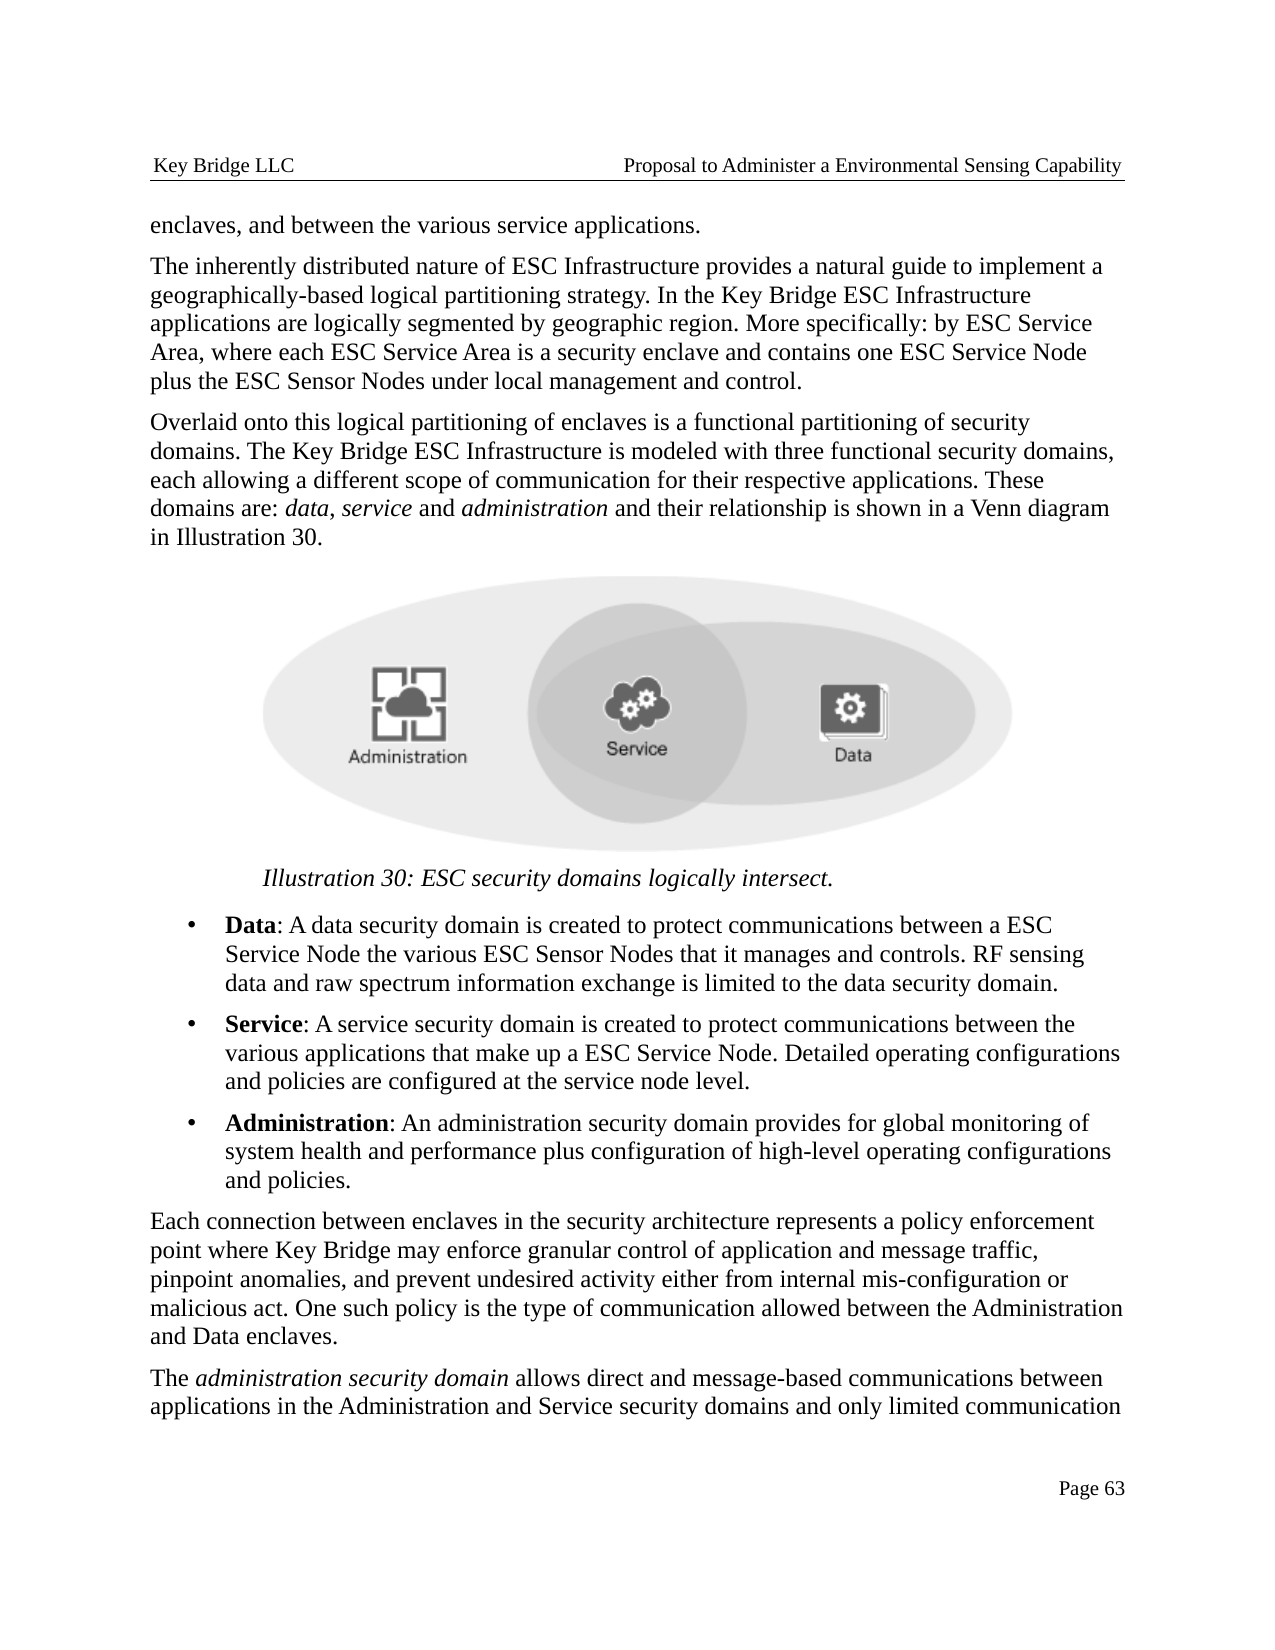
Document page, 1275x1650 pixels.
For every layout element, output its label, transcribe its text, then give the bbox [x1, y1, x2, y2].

text The inherently distributed nature of ESC Infrastructure provides a natural guide to implement a geographically-based logical partitioning strategy. In the Key Bridge ESC Infrastructure applications are logically segmented by geographic region. More specifically: by ESC Service Area, where each ESC Service Area is a security enclave and contains one ESC Service Node plus the ESC Sensor Nodes under local management and control. [150, 251, 1125, 395]
list Administration: An administration security domain provides for global monitoring of system health and performance plus configuration of high-level operating configurations and policies. [187, 1108, 1125, 1194]
list Data: A data security domain is created to protect communications between a ESC Service Node the various ESC Sensor Nodes that it manages and controls. RF sensing data and raw spectrum information exchange is limited to the data security domain. [187, 563, 1125, 996]
list Illustration 30: ESC security domains logically intersect. [262, 852, 1012, 892]
text enclaves, and between the various service applications. [150, 210, 1125, 238]
text The administration security domain allows direct and message-based communications between applications in the Administration and Service security domains and only limited communication [150, 1363, 1125, 1420]
picture [262, 576, 1013, 852]
list Service: A service security domain is created to protect communications between the various applications that make up a ESC Service Node. Detailed operating configurations and policies are configured at the service node level. [187, 1009, 1125, 1095]
text Overlaid onto this logical partitioning of enclaves is a functional partitioning of security domains. The Key Bridge ESC Infrastructure is modeled with three functional security domains, each allowing a different scope of communication for their respective applications. These domains are: data, service and administration and their relationship is shown in a Venn diagram in Illustration 30. [150, 407, 1125, 551]
text Each connection between enclaves in the security architecture represents a policy enforcement point where Key Bridge may enforce granular control of application and message traffic, pinpoint anomalies, and prevent undesired activity either from internal mis-configuration or malicious act. One such policy is the type of communication allowed between the Administration and Data enclaves. [150, 1206, 1125, 1350]
